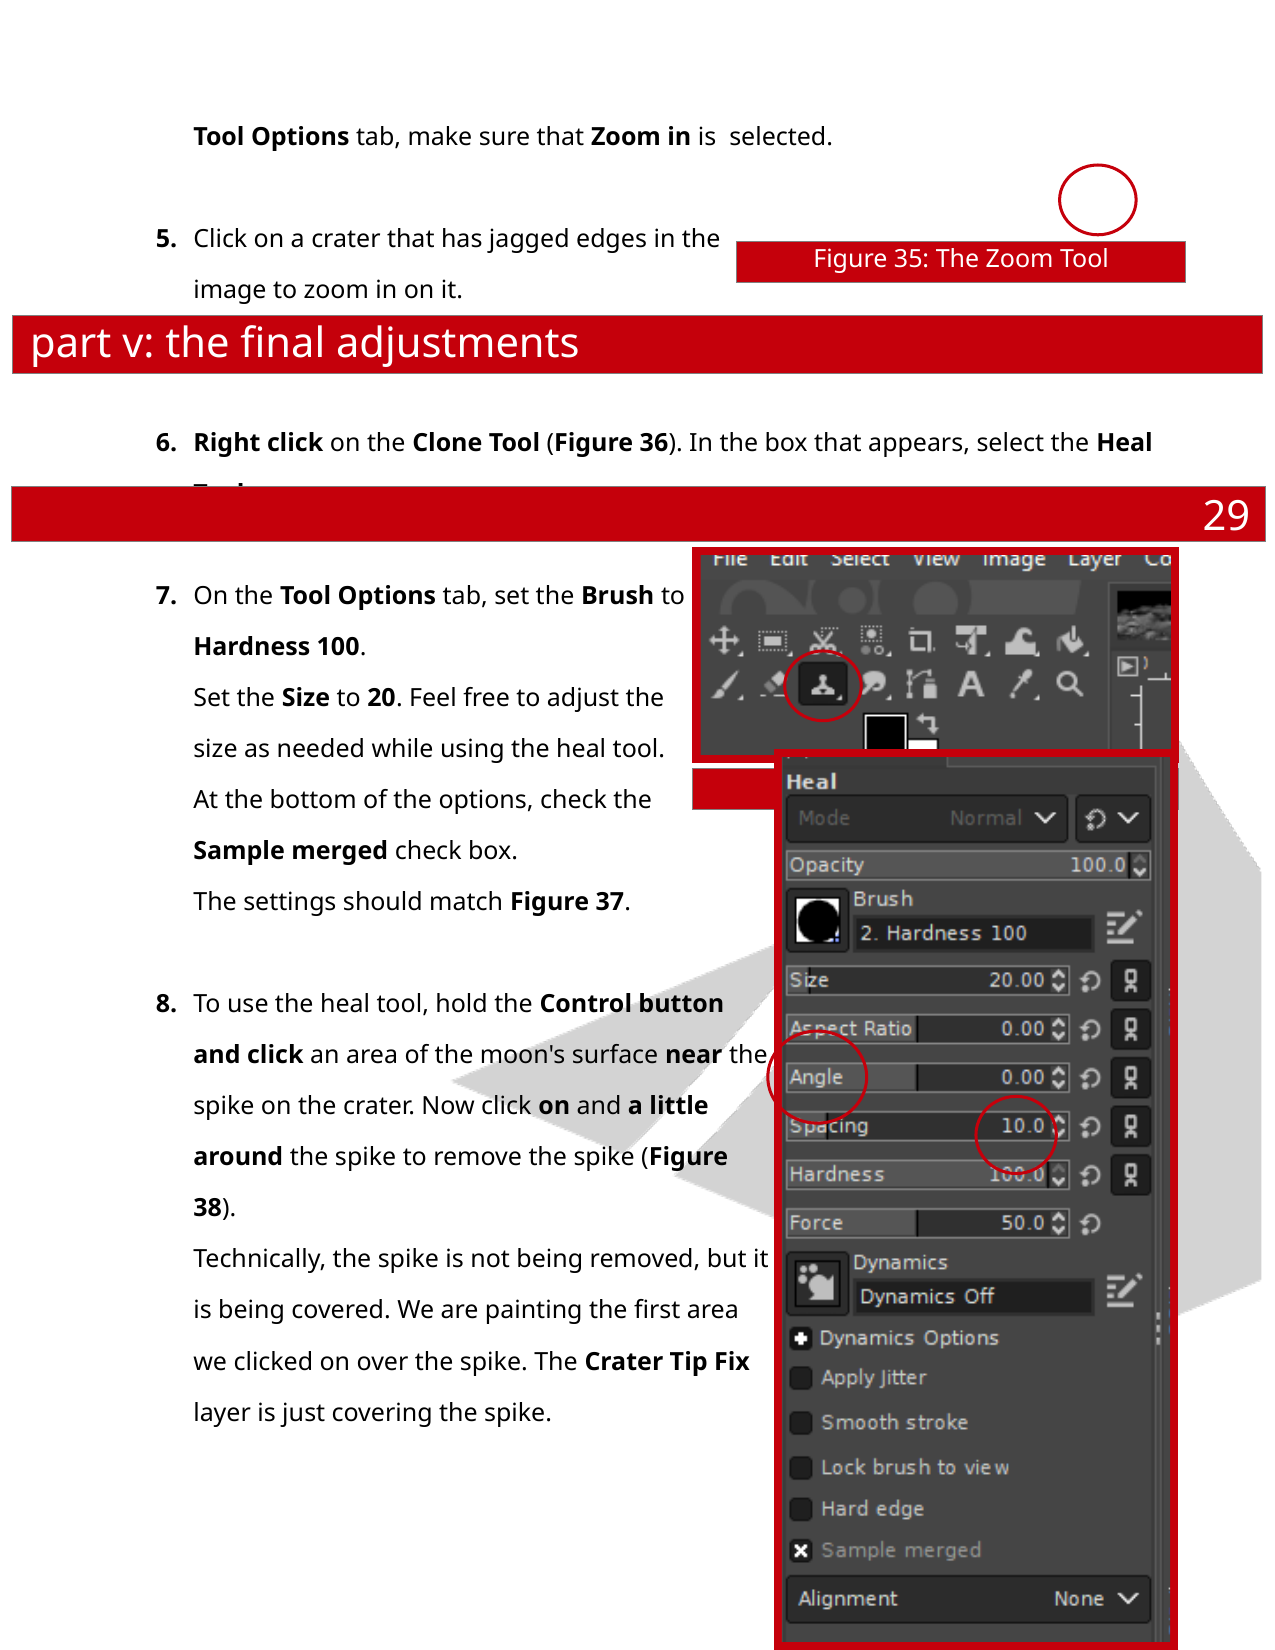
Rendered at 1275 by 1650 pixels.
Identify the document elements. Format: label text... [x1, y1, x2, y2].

list Tool Options tab, make sure that Zoom in is selected. [156, 118, 1157, 152]
list Click on a crater that has jagged edges in the image to zoom in on it. [156, 220, 1157, 305]
list To use the heal tool, hold the Control button and click an area of the moon's surface near the spike on the crater. Now click on and a little around the spike to remove the spike (Figure 38). [156, 986, 428, 1224]
picture [781, 757, 1171, 1642]
list Right click on the Clone Tool (Figure 36). In the box that appears, select the Heal Tool. [156, 424, 1157, 486]
list At the bottom of the options, check the Sample merged check box. [156, 782, 428, 867]
list Set the Size to 20. Feel free to adjust the size as needed while using the heal tool. [156, 679, 428, 765]
list now look similar to Figure 24. If it does not, feel free to undo and [428, 542, 1262, 1372]
picture [700, 555, 1171, 755]
list On the Tool Options tab, set the Brush to Hardness 100. [156, 577, 428, 663]
picture [781, 1033, 865, 1121]
list Technically, the spike is not being removed, but it is being covered. We are painting the first area we clicked on over the spike. The Crater Tip Fix layer is just covering the spike. [156, 1241, 774, 1428]
list The settings should match Figure 37. [156, 884, 428, 918]
